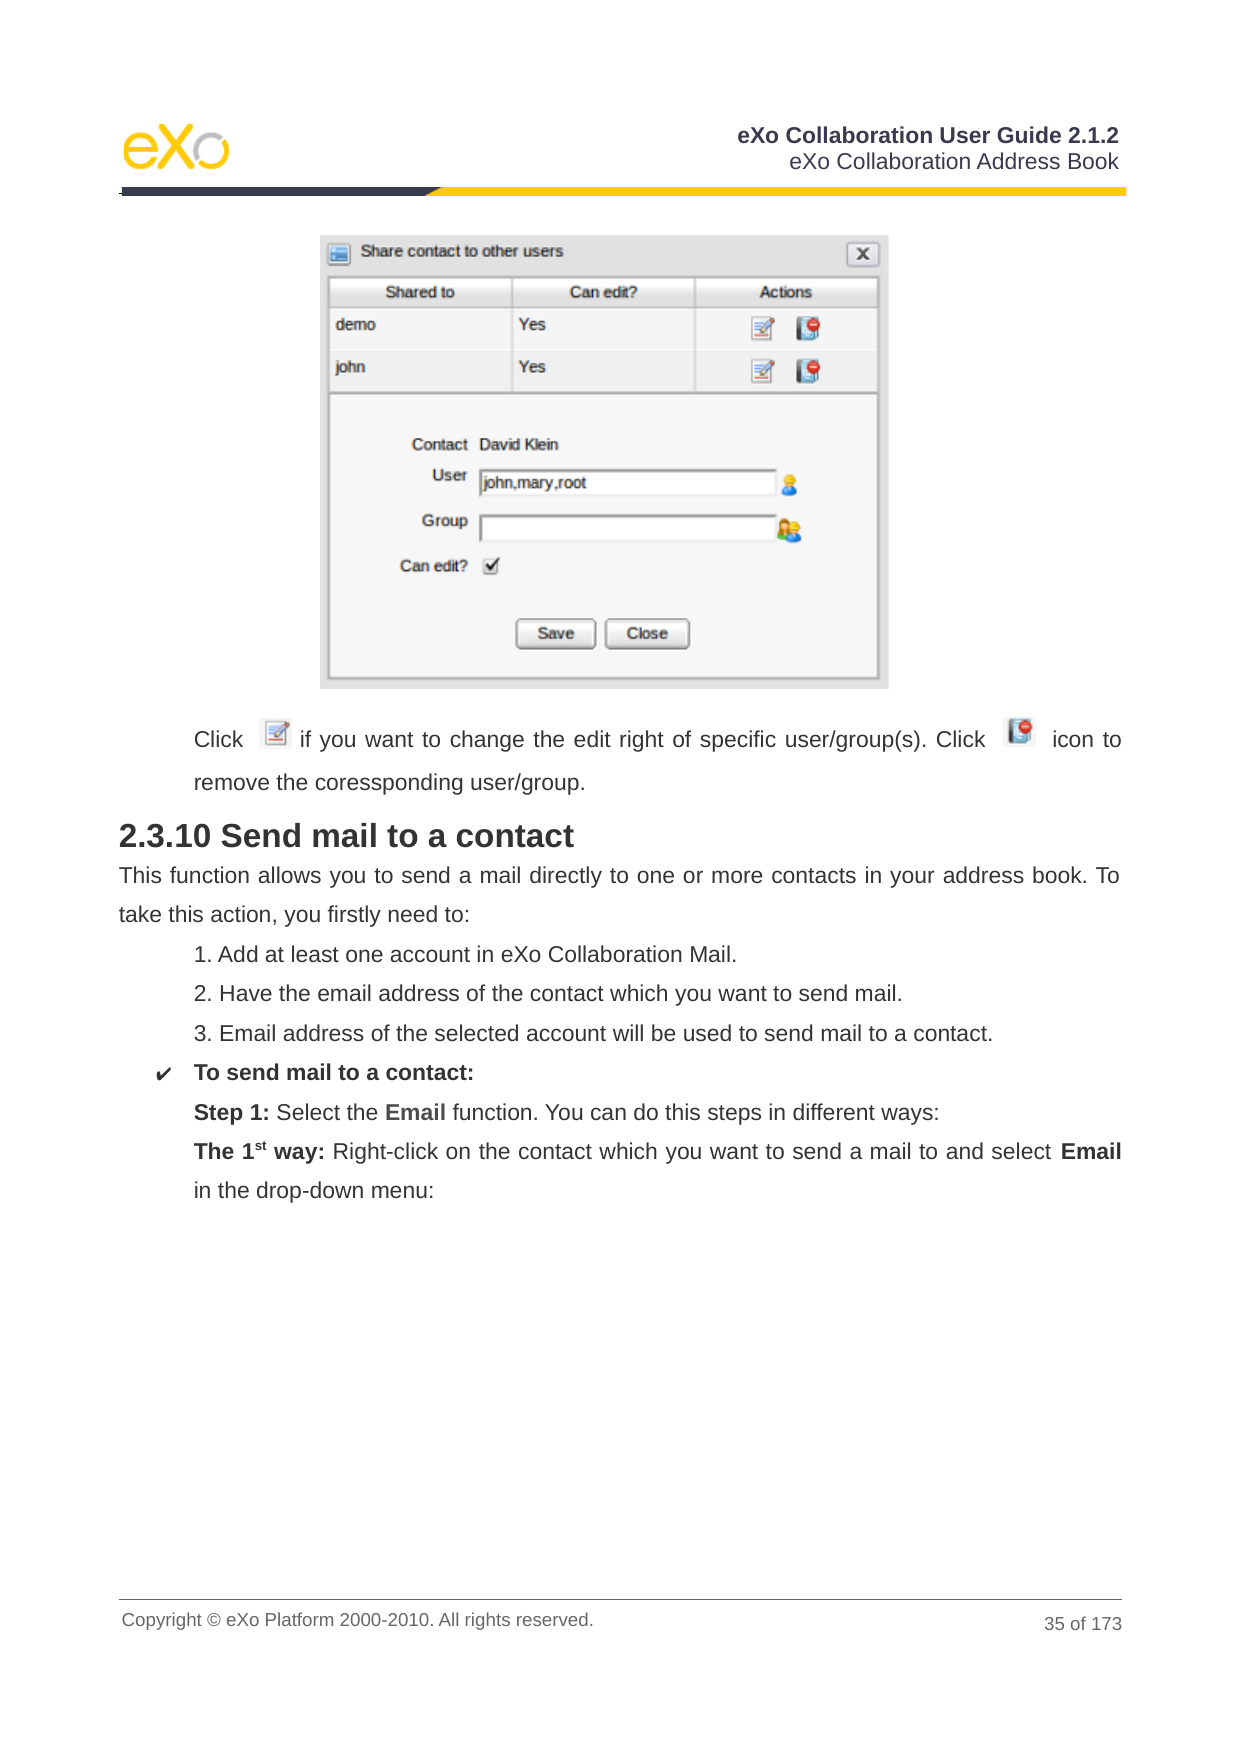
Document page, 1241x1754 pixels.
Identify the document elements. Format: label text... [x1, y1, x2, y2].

picture [121, 187, 1127, 196]
list The 1st way: Right-click on the contact which you want to send a mail to and select Email in the drop-down menu: [156, 1138, 1122, 1204]
list To send mail to a contact: [156, 1059, 1122, 1085]
picture [320, 235, 889, 689]
subtitle Send mail to a contact [118, 816, 1122, 854]
list 1. Add at least one account in eXo Collaboration Mail. [156, 941, 1122, 967]
list 2. Have the email address of the contact which you want to send mail. [156, 980, 1122, 1006]
text This function allows you to send a mail directly to one or more contacts in your address book. To take this action, you firstly need to: [118, 862, 1122, 927]
list Click if you want to change the edit right of specific user/group(s). Click icon to remove the coressponding user/group. [156, 223, 1122, 795]
list 3. Email address of the selected account will be used to send mail to a contact. [156, 1019, 1122, 1046]
picture [1003, 717, 1036, 747]
picture [123, 123, 230, 170]
list Step 1: Select the Email function. You can do this steps in different ways: [156, 1098, 1122, 1125]
picture [259, 718, 293, 749]
